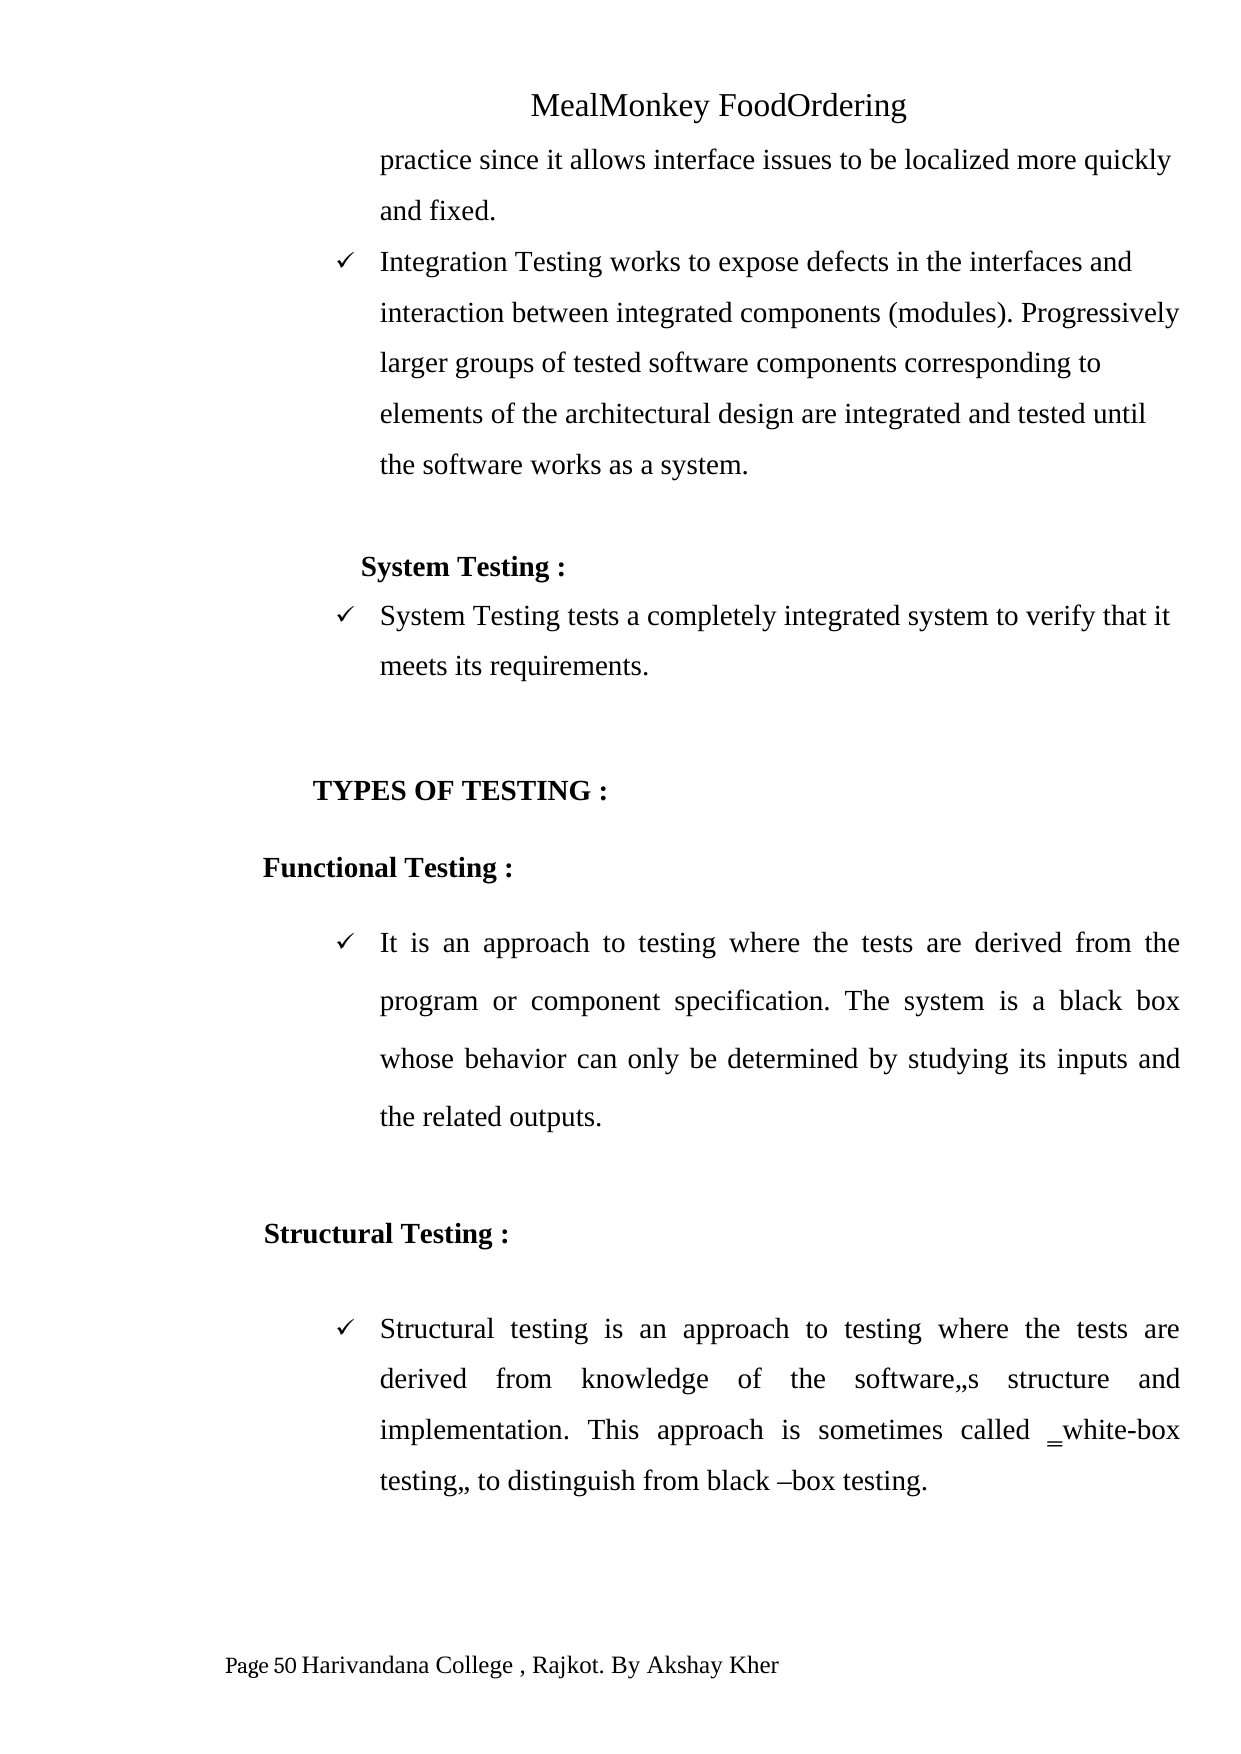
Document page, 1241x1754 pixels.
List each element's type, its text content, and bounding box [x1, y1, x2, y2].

list System Testing tests a completely integrated system to verify that it meets its requirements. [335, 598, 1181, 682]
list practice since it allows interface issues to be localized more quickly and fixed. [335, 142, 1181, 227]
list Structural testing is an approach to testing where the tests are derived from knowledge of the software„s structure and implementation. This approach is sometimes called ‗white-box testing„ to distinguish from black –box testing. [335, 1311, 1181, 1496]
text System Testing : [150, 549, 1227, 583]
list Integration Testing works to expose defects in the interfaces and interaction between integrated components (modules). Progressively larger groups of tested software components corresponding to elements of the architectural design are integrated and tested until the software works as a system. [335, 244, 1181, 480]
text Functional Testing : [150, 850, 1227, 883]
list It is an approach to testing where the tests are derived from the program or component specification. The system is a black box whose behavior can only be determined by studying its inputs and the related outputs. [335, 925, 1181, 1133]
list Structural Testing : [150, 1216, 1181, 1250]
text TYPES OF TESTING : [150, 773, 1227, 807]
